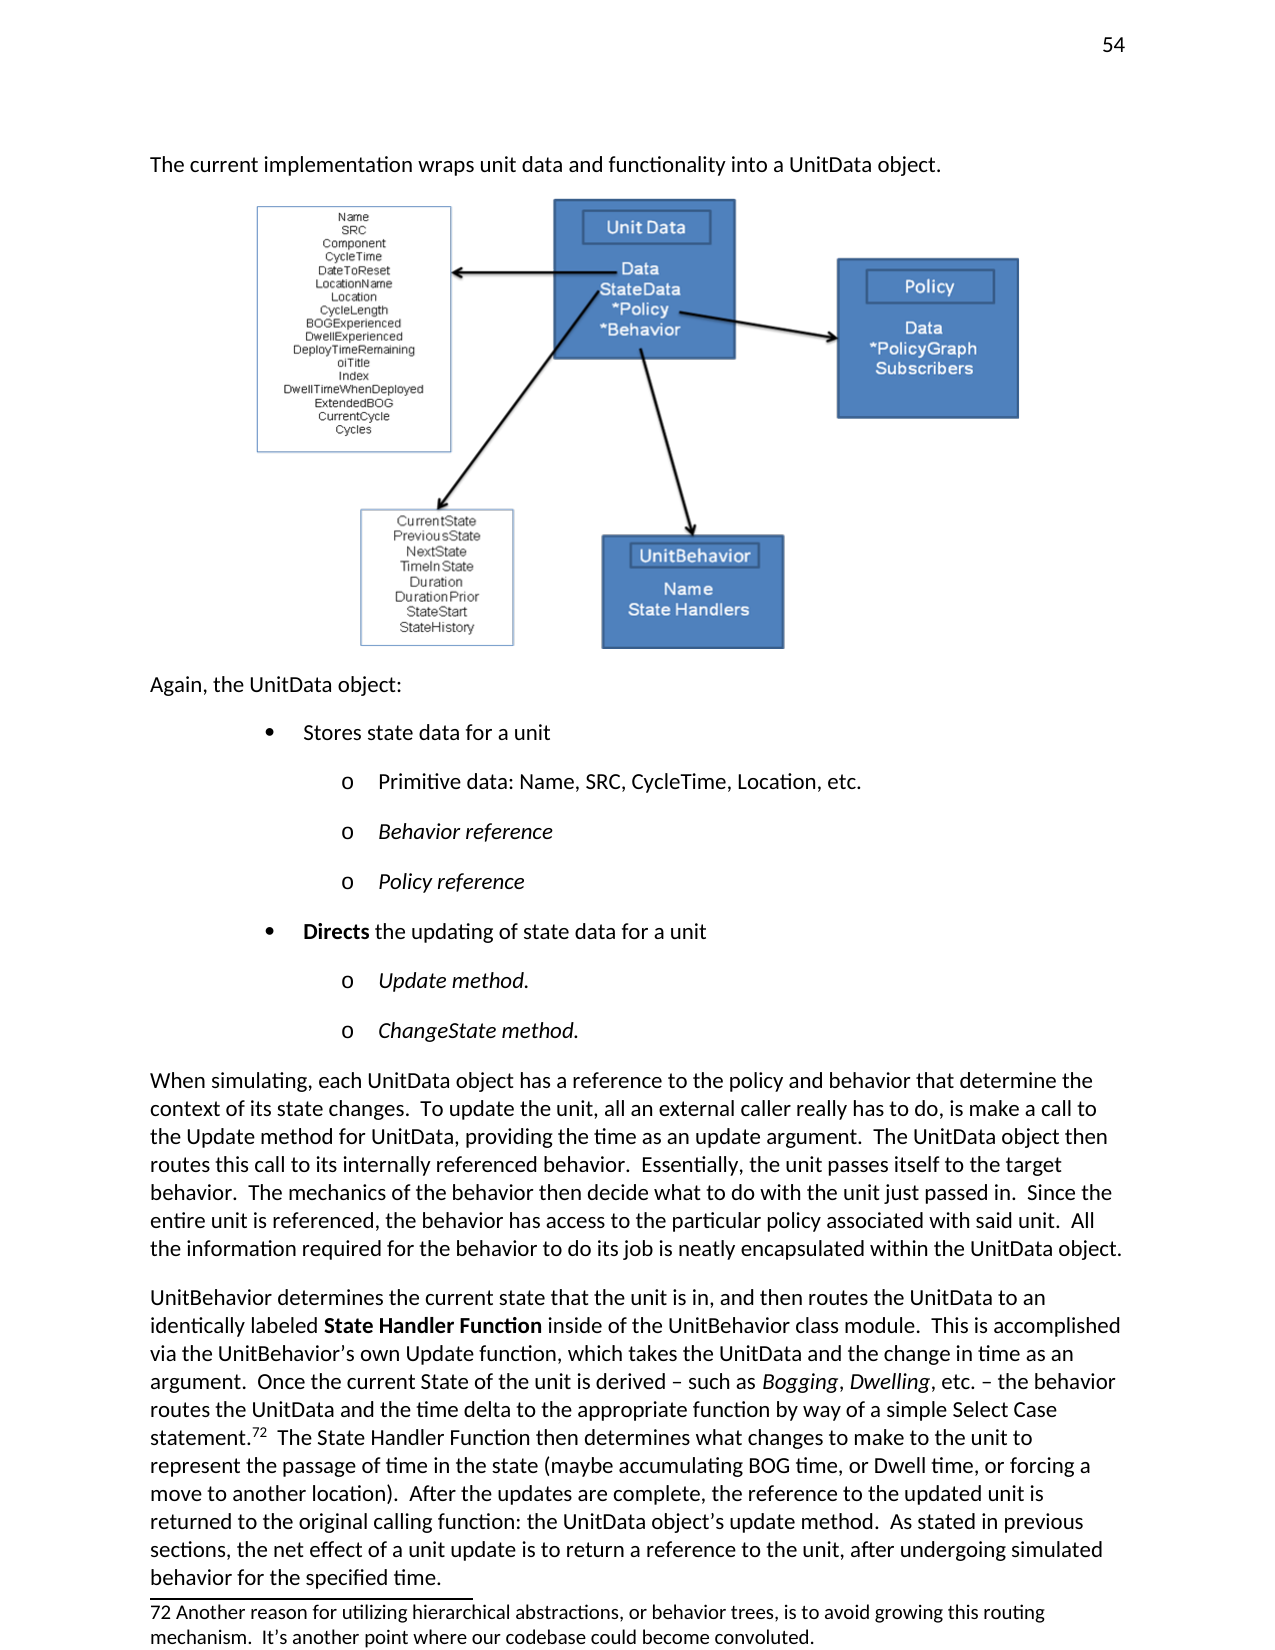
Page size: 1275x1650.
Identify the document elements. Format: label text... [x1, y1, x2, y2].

list Behavior reference [341, 817, 1125, 847]
list Primitive data: Name, SRC, CycleTime, Location, etc. [341, 767, 1125, 797]
text Again, the UnitData object: [150, 670, 1125, 698]
list Stores state data for a unit [266, 718, 1125, 747]
text Another reason for utilizing hierarchical abstractions, or behavior trees, is to avoid growing this routing mechanism. It’s another point where our codebase could become convoluted. [150, 1599, 1125, 1650]
list Directs the updating of state data for a unit [266, 917, 1125, 945]
text The current implementation wraps unit data and functionality into a UnitData object. [150, 150, 1125, 178]
list Update method. [341, 966, 1125, 995]
list ChangeState method. [341, 1016, 1125, 1045]
list Policy reference [341, 867, 1125, 897]
text UnitBehavior determines the current state that the unit is in, and then routes the UnitData to an identically labeled State Handler Function inside of the UnitBehavior class module. This is accomplished via the UnitBehavior’s own Update function, which takes the UnitData and the change in time as an argument. Once the current State of the unit is derived – such as Bogging, Dwelling, etc. – the behavior routes the UnitData and the time delta to the appropriate function by way of a simple Select Case statement. The State Handler Function then determines what changes to make to the unit to represent the passage of time in the state (maybe accumulating BOG time, or Dwell time, or forcing a move to another location). After the updates are complete, the reference to the updated unit is returned to the original calling function: the UnitData object’s update method. As stated in previous sections, the net effect of a unit update is to return a reference to the unit, after undergoing simulated behavior for the specified time. [150, 1283, 1125, 1591]
text When simulating, each UnitData object has a reference to the policy and behavior that determine the context of its state changes. To update the unit, all an external caller really has to do, is make a call to the Update method for UnitData, providing the time as an update argument. The UnitData object then routes this call to its internally referenced behavior. Essentially, the unit passes itself to the target behavior. The mechanics of the behavior then decide what to do with the unit just passed in. Since the entire unit is referenced, the behavior has access to the particular policy associated with said unit. All the information required for the behavior to do its job is neatly encapsulated within the UnitData object. [150, 1066, 1125, 1262]
